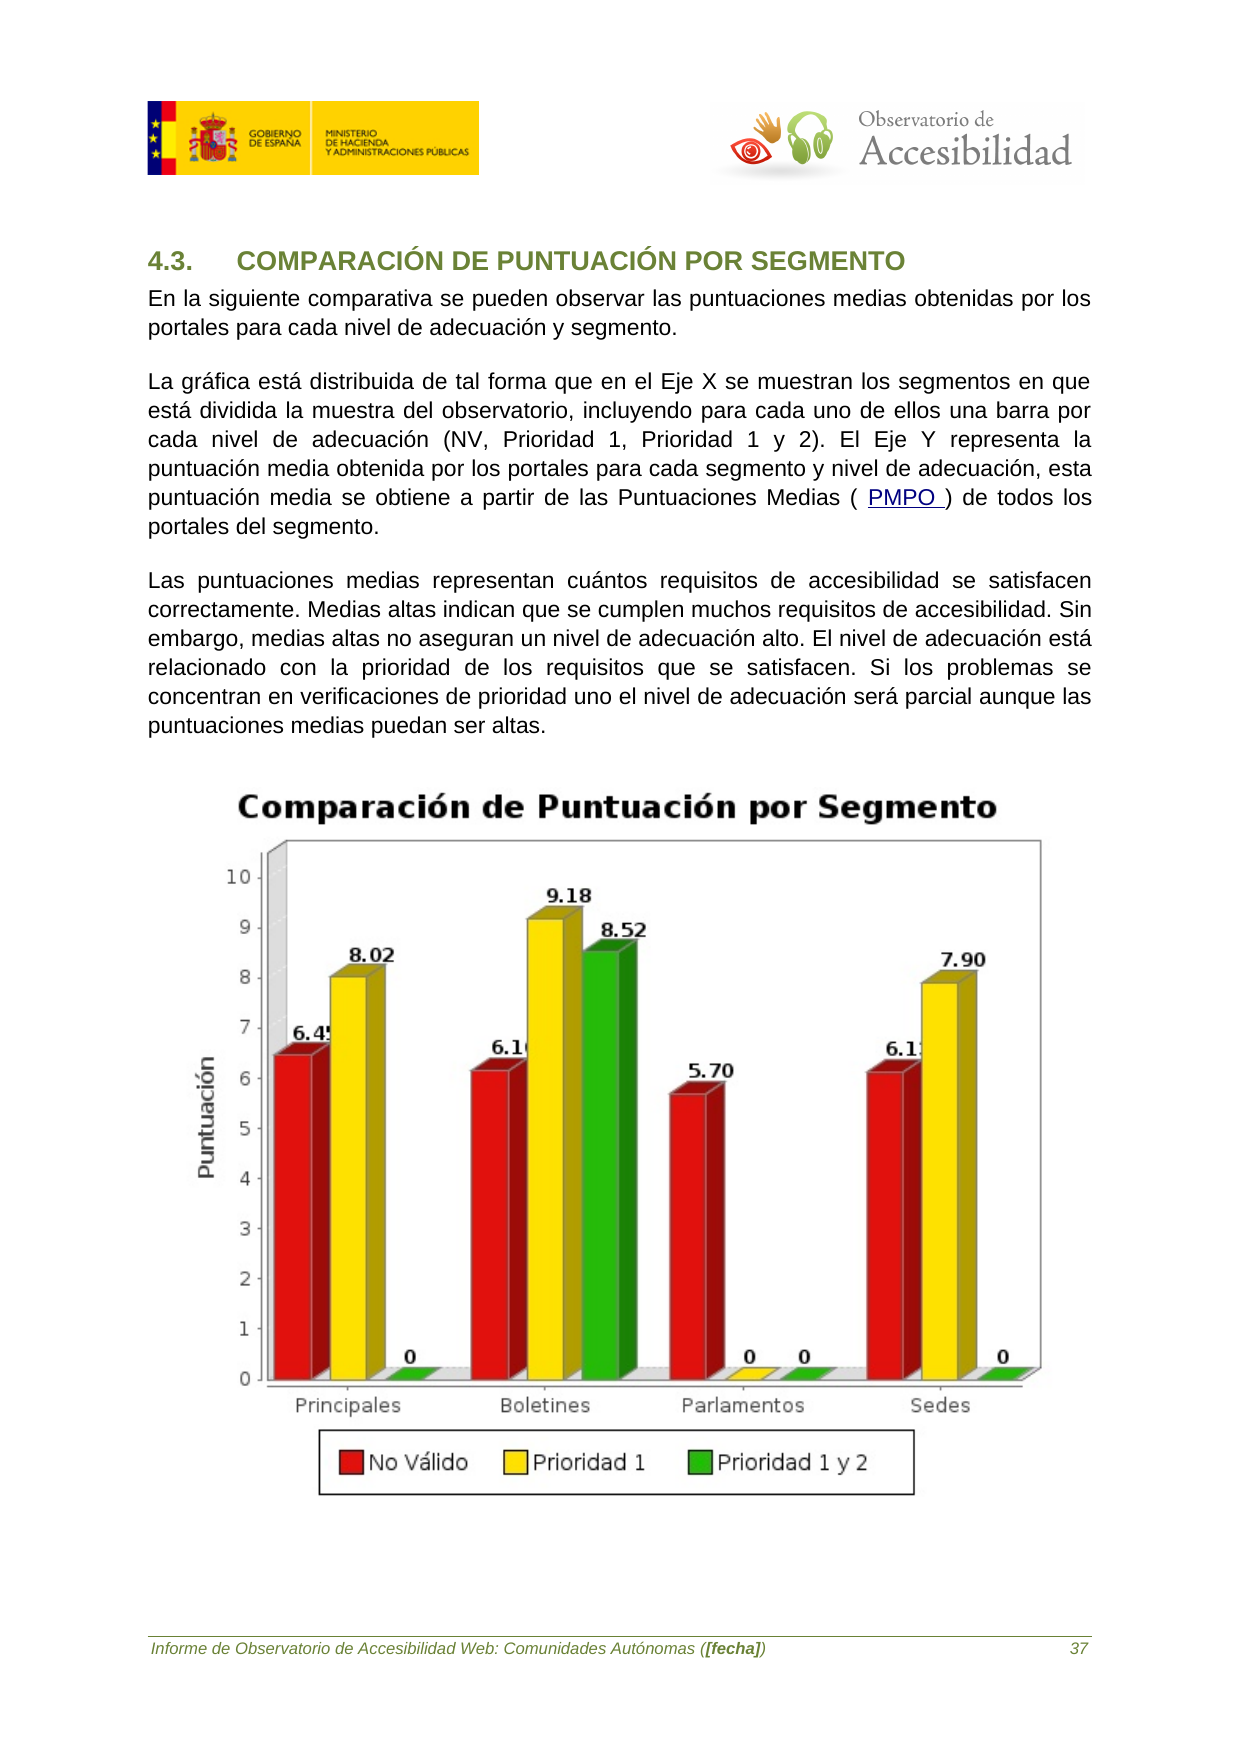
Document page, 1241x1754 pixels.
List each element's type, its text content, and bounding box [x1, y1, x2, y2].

subtitle Comparación de puntuación por segmento [148, 245, 1092, 276]
picture [147, 101, 479, 175]
picture [175, 787, 1059, 1497]
text Las puntuaciones medias representan cuántos requisitos de accesibilidad se satisfacen correctamente. Medias altas indican que se cumplen muchos requisitos de accesibilidad. Sin embargo, medias altas no aseguran un nivel de adecuación alto. El nivel de adecuación está relacionado con la prioridad de los requisitos que se satisfacen. Si los problemas se concentran en verificaciones de prioridad uno el nivel de adecuación será parcial aunque las puntuaciones medias puedan ser altas. [148, 567, 1092, 738]
text En la siguiente comparativa se pueden observar las puntuaciones medias obtenidas por los portales para cada nivel de adecuación y segmento. [148, 285, 1092, 341]
picture [710, 102, 1086, 185]
text La gráfica está distribuida de tal forma que en el Eje X se muestran los segmentos en que está dividida la muestra del observatorio, incluyendo para cada uno de ellos una barra por cada nivel de adecuación (NV, Prioridad 1, Prioridad 1 y 2). El Eje Y representa la puntuación media obtenida por los portales para cada segmento y nivel de adecuación, esta puntuación media se obtiene a partir de las Puntuaciones Medias ( PMPO ) de todos los portales del segmento. [148, 368, 1092, 539]
